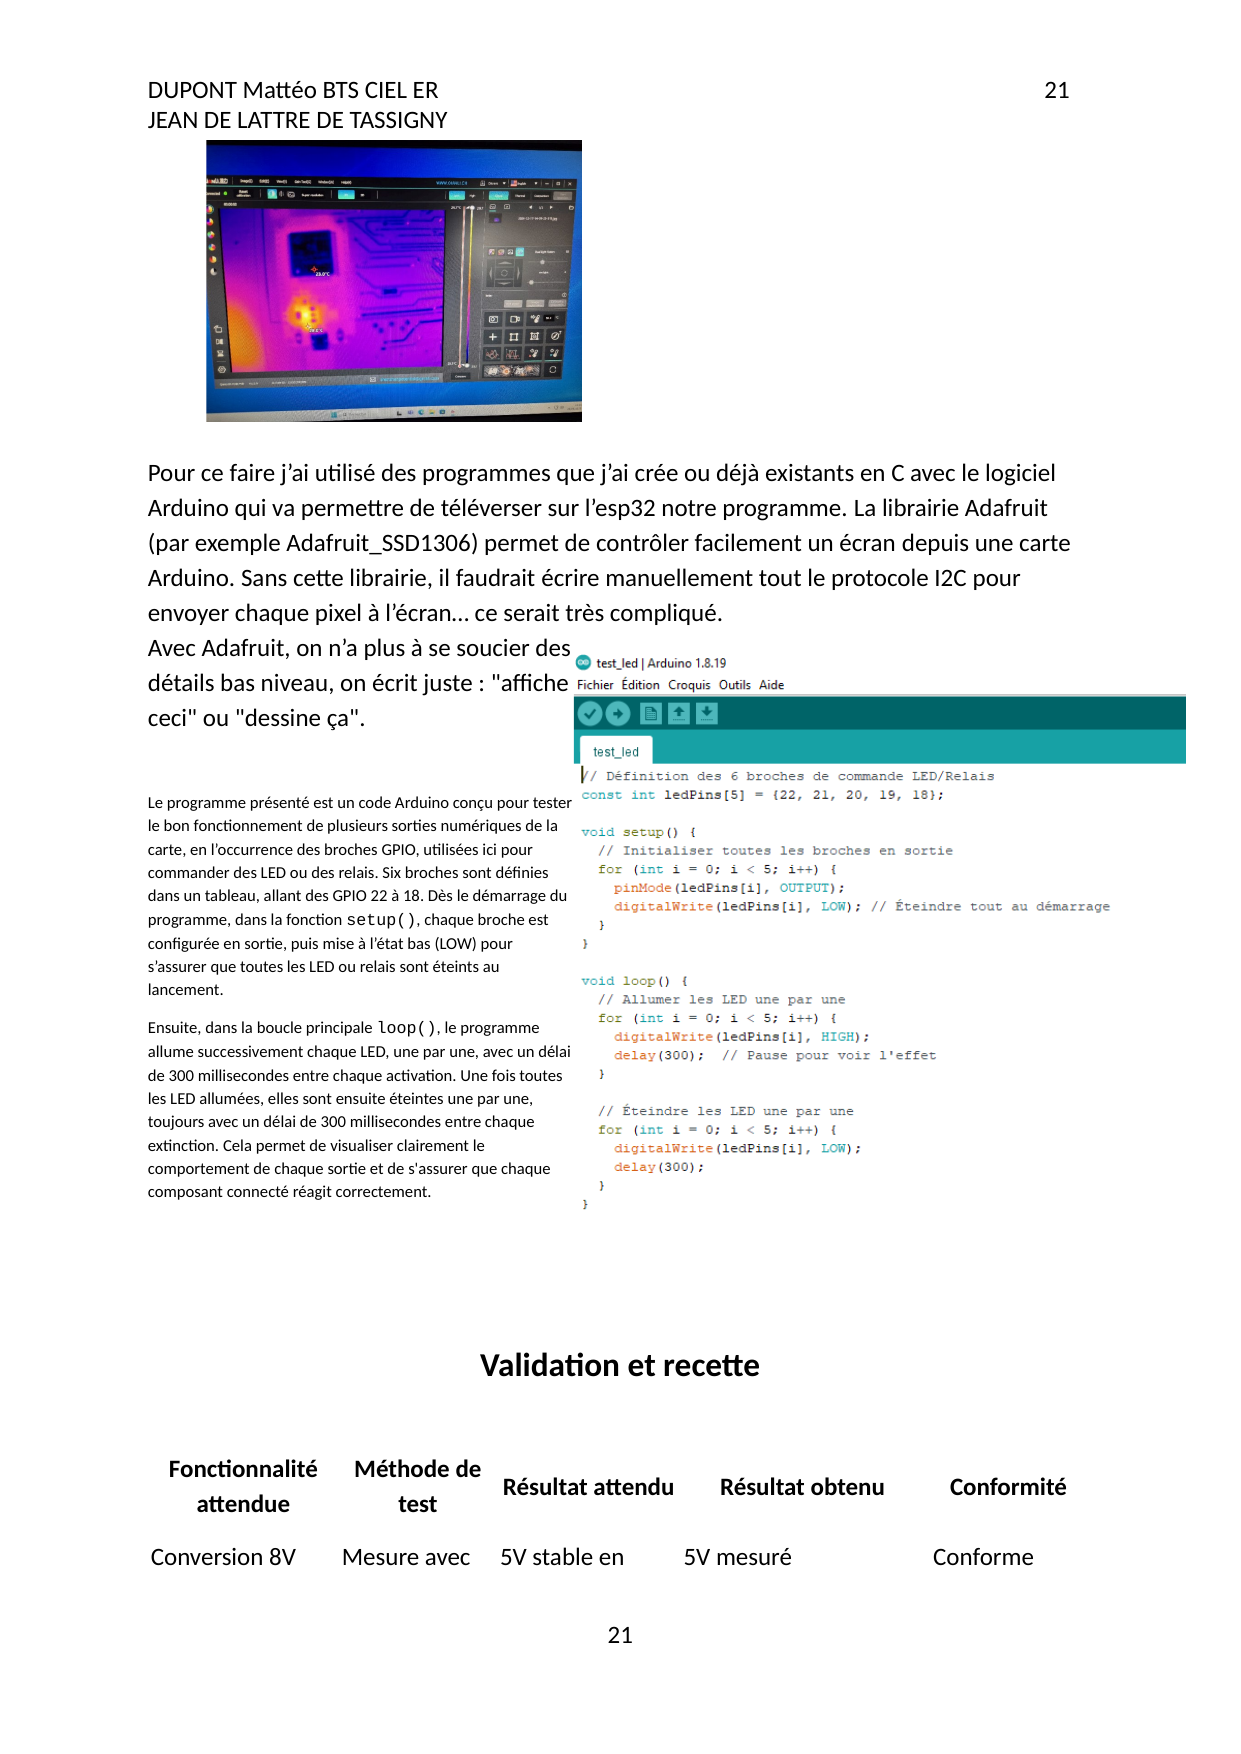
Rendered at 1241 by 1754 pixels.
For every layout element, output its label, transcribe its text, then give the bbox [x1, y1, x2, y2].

picture [206, 140, 582, 422]
table_header Résultat obtenu [680, 1451, 924, 1539]
table_cell Conversion 8V [148, 1539, 339, 1592]
table_cell Mesure avec [339, 1539, 497, 1592]
text Le programme présenté est un code Arduino conçu pour tester le bon fonctionnement de plusieurs sorties numériques de la carte, en l’occurrence des broches GPIO, utilisées ici pour commander des LED ou des relais. Six broches sont définies dans un tableau, allant des GPIO 22 à 18. Dès le démarrage du programme, dans la fonction setup(), chaque broche est configurée en sortie, puis mise à l’état bas (LOW) pour s’assurer que toutes les LED ou relais sont éteints au lancement. [148, 792, 573, 1000]
table_cell Conforme [924, 1539, 1093, 1592]
table_header Résultat attendu [497, 1451, 680, 1539]
table_cell 5V mesuré [680, 1539, 924, 1592]
text Ensuite, dans la boucle principale loop(), le programme allume successivement chaque LED, une par une, avec un délai de 300 millisecondes entre chaque activation. Une fois toutes les LED allumées, elles sont ensuite éteintes une par une, toujours avec un délai de 300 millisecondes entre chaque extinction. Cela permet de visualiser clairement le comportement de chaque sortie et de s'assurer que chaque composant connecté réagit correctement. [148, 1018, 573, 1202]
table_header Méthode de test [339, 1451, 497, 1539]
text Pour ce faire j’ai utilisé des programmes que j’ai crée ou déjà existants en C avec le logiciel Arduino qui va permettre de téléverser sur l’esp32 notre programme. La librairie Adafruit (par exemple Adafruit_SSD1306) permet de contrôler facilement un écran depuis une carte Arduino. Sans cette librairie, il faudrait écrire manuellement tout le protocole I2C pour envoyer chaque pixel à l’écran… ce serait très compliqué. Avec Adafruit, on n’a plus à se soucier des détails bas niveau, on écrit juste : "affiche ceci" ou "dessine ça". [148, 458, 1093, 733]
table_header Fonctionnalité attendue [148, 1451, 339, 1539]
subtitle Validation et recette [148, 1344, 1093, 1384]
picture [573, 652, 1186, 1234]
table_header Conformité [924, 1451, 1093, 1539]
table_cell 5V stable en [497, 1539, 680, 1592]
